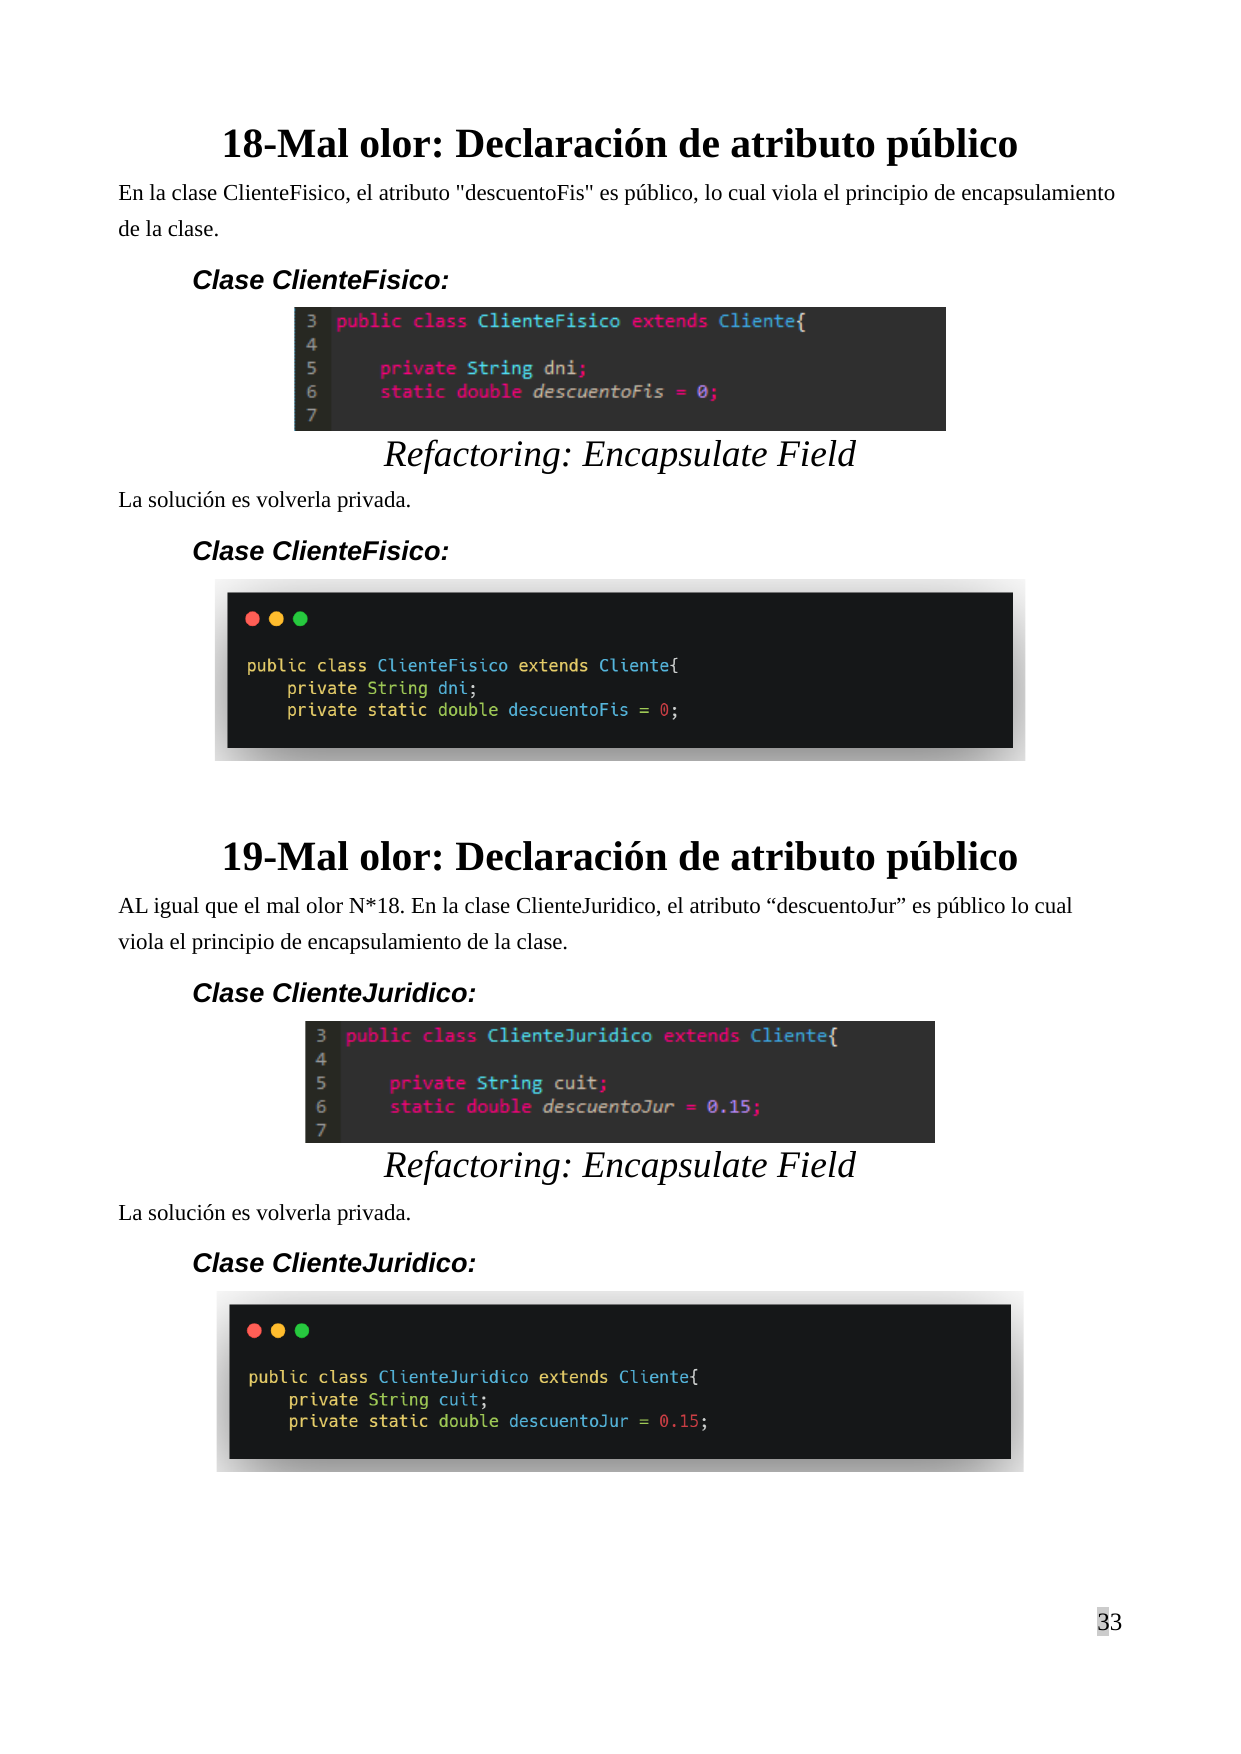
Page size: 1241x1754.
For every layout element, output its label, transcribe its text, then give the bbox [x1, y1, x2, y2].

subtitle Clase ClienteJuridico: [118, 1247, 1122, 1279]
subtitle Refactoring: Encapsulate Field [118, 328, 1122, 474]
subtitle Refactoring: Encapsulate Field [118, 1042, 1122, 1186]
picture [294, 307, 946, 431]
text En la clase ClienteFisico, el atributo "descuentoFis" es público, lo cual viola el principio de encapsulamiento de la clase. [118, 178, 1122, 241]
text AL igual que el mal olor N*18. En la clase ClienteJuridico, el atributo “descuentoJur” es público lo cual viola el principio de encapsulamiento de la clase. [118, 892, 1122, 955]
subtitle 18-Mal olor: Declaración de atributo público [118, 118, 1122, 166]
subtitle 19-Mal olor: Declaración de atributo público [118, 832, 1122, 879]
text La solución es volverla privada. [118, 487, 1122, 513]
subtitle Clase ClienteFisico: [118, 535, 1122, 567]
text La solución es volverla privada. [118, 1198, 1122, 1225]
subtitle Clase ClienteJuridico: [118, 977, 1122, 1008]
picture [216, 1291, 1024, 1472]
subtitle Clase ClienteFisico: [118, 264, 1122, 295]
picture [214, 579, 1026, 761]
picture [305, 1021, 935, 1143]
